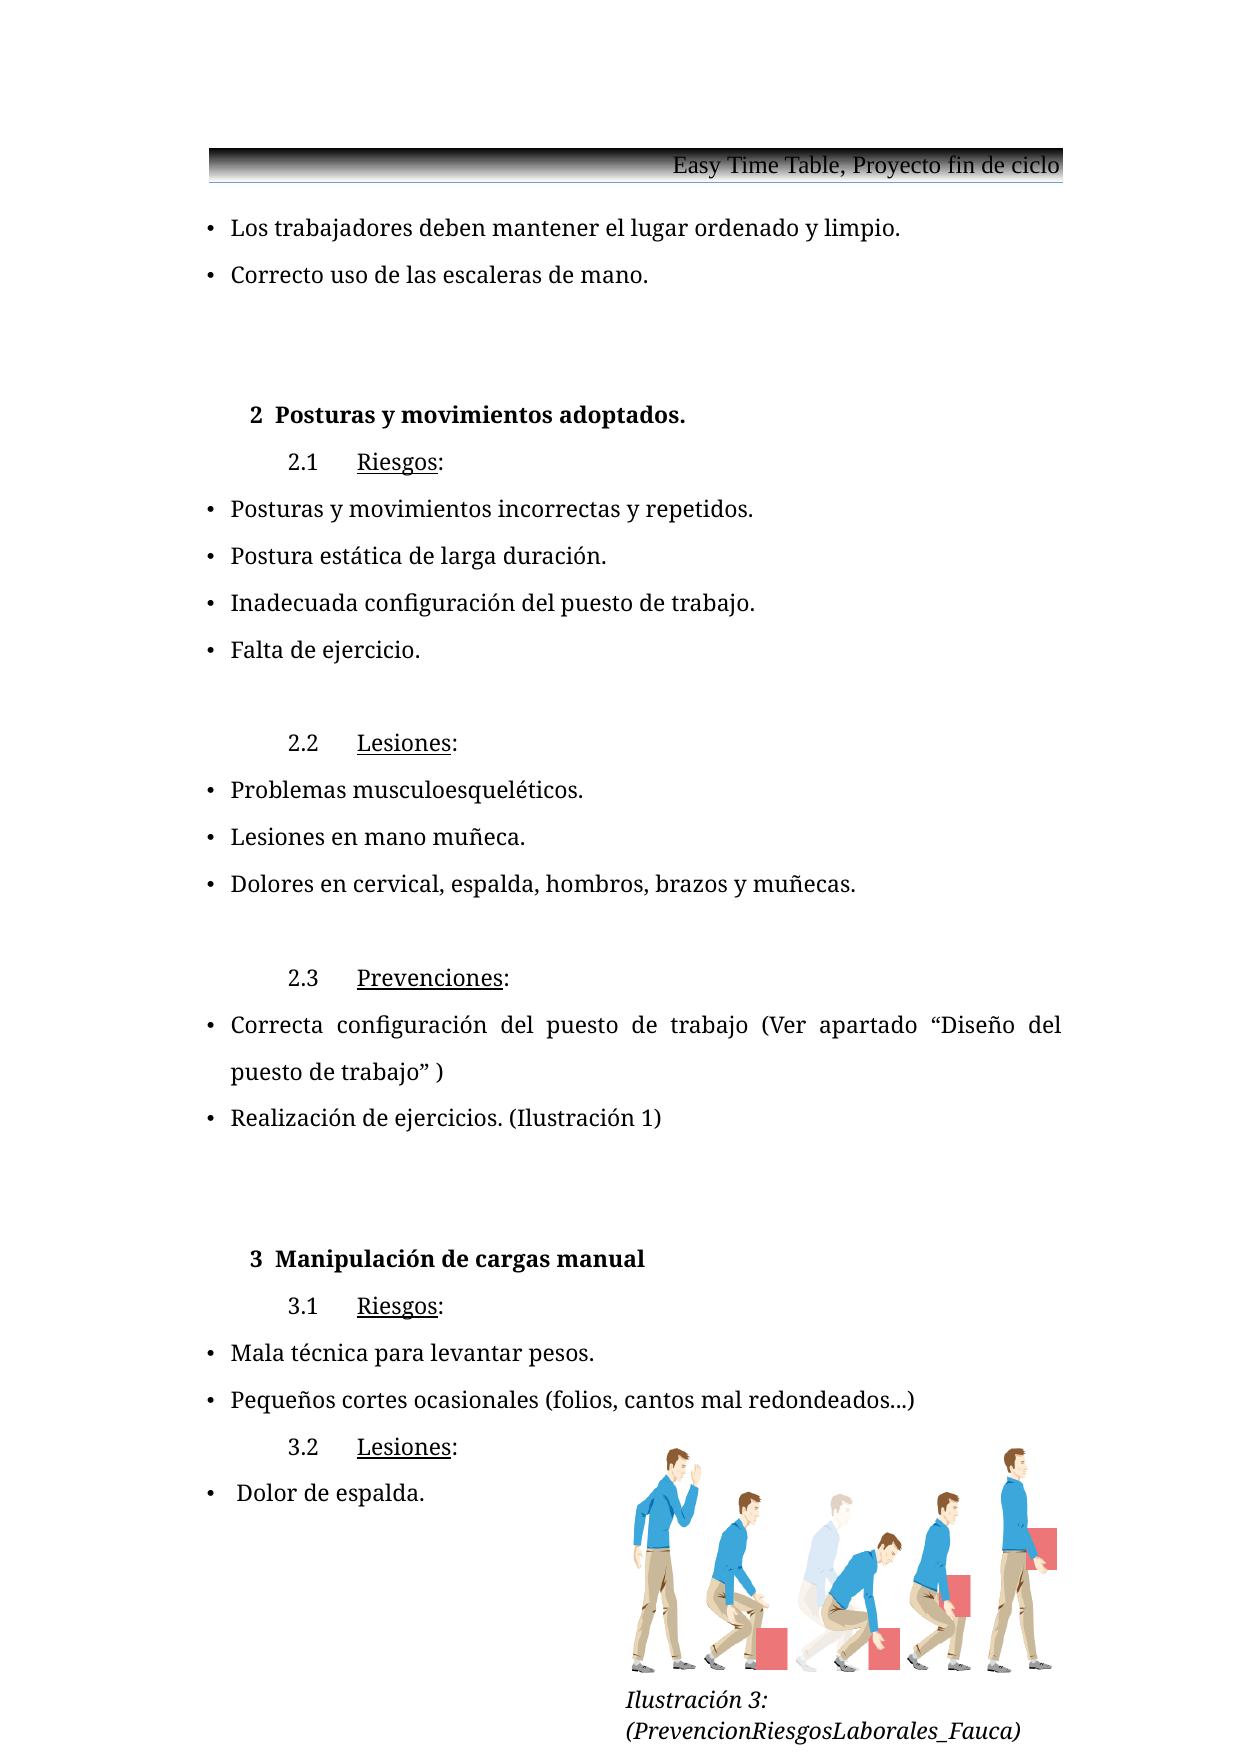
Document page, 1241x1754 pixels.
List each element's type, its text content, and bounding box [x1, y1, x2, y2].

list Posturas y movimientos adoptados. [244, 399, 1063, 431]
list Problemas musculoesqueléticos. [207, 774, 1063, 806]
list Prevenciones: [282, 962, 1063, 993]
list Lesiones en mano muñeca. [207, 821, 1063, 852]
picture [625, 1436, 1063, 1678]
list Ilustración 3:(PrevencionRiesgosLaborales_Fauca) [626, 1678, 1063, 1746]
list [626, 1424, 1063, 1436]
list Inadecuada configuración del puesto de trabajo. [207, 587, 1063, 618]
list Dolores en cervical, espalda, hombros, brazos y muñecas. [207, 868, 1063, 899]
list Falta de ejercicio. [207, 634, 1063, 665]
list Dolor de espalda. [207, 1477, 625, 1509]
list Los trabajadores deben mantener el lugar ordenado y limpio. [207, 212, 1063, 243]
list Riesgos: [282, 1290, 1063, 1321]
list Correcto uso de las escaleras de mano. [207, 259, 1063, 290]
list Correcta configuración del puesto de trabajo (Ver apartado “Diseño del puesto de trabajo” ) [207, 1009, 1063, 1087]
list Manipulación de cargas manual [244, 1243, 1063, 1274]
list Riesgos: [282, 446, 1063, 477]
list Posturas y movimientos incorrectas y repetidos. [207, 493, 1063, 524]
list Mala técnica para levantar pesos. [207, 1337, 1063, 1368]
list Lesiones: [282, 727, 1063, 759]
list Postura estática de larga duración. [207, 540, 1063, 571]
list [626, 1746, 1063, 1754]
list Lesiones: [282, 1431, 626, 1462]
list Realización de ejercicios. (Ilustración 1) [207, 1102, 1063, 1134]
list Pequeños cortes ocasionales (folios, cantos mal redondeados...) [207, 1384, 1063, 1415]
